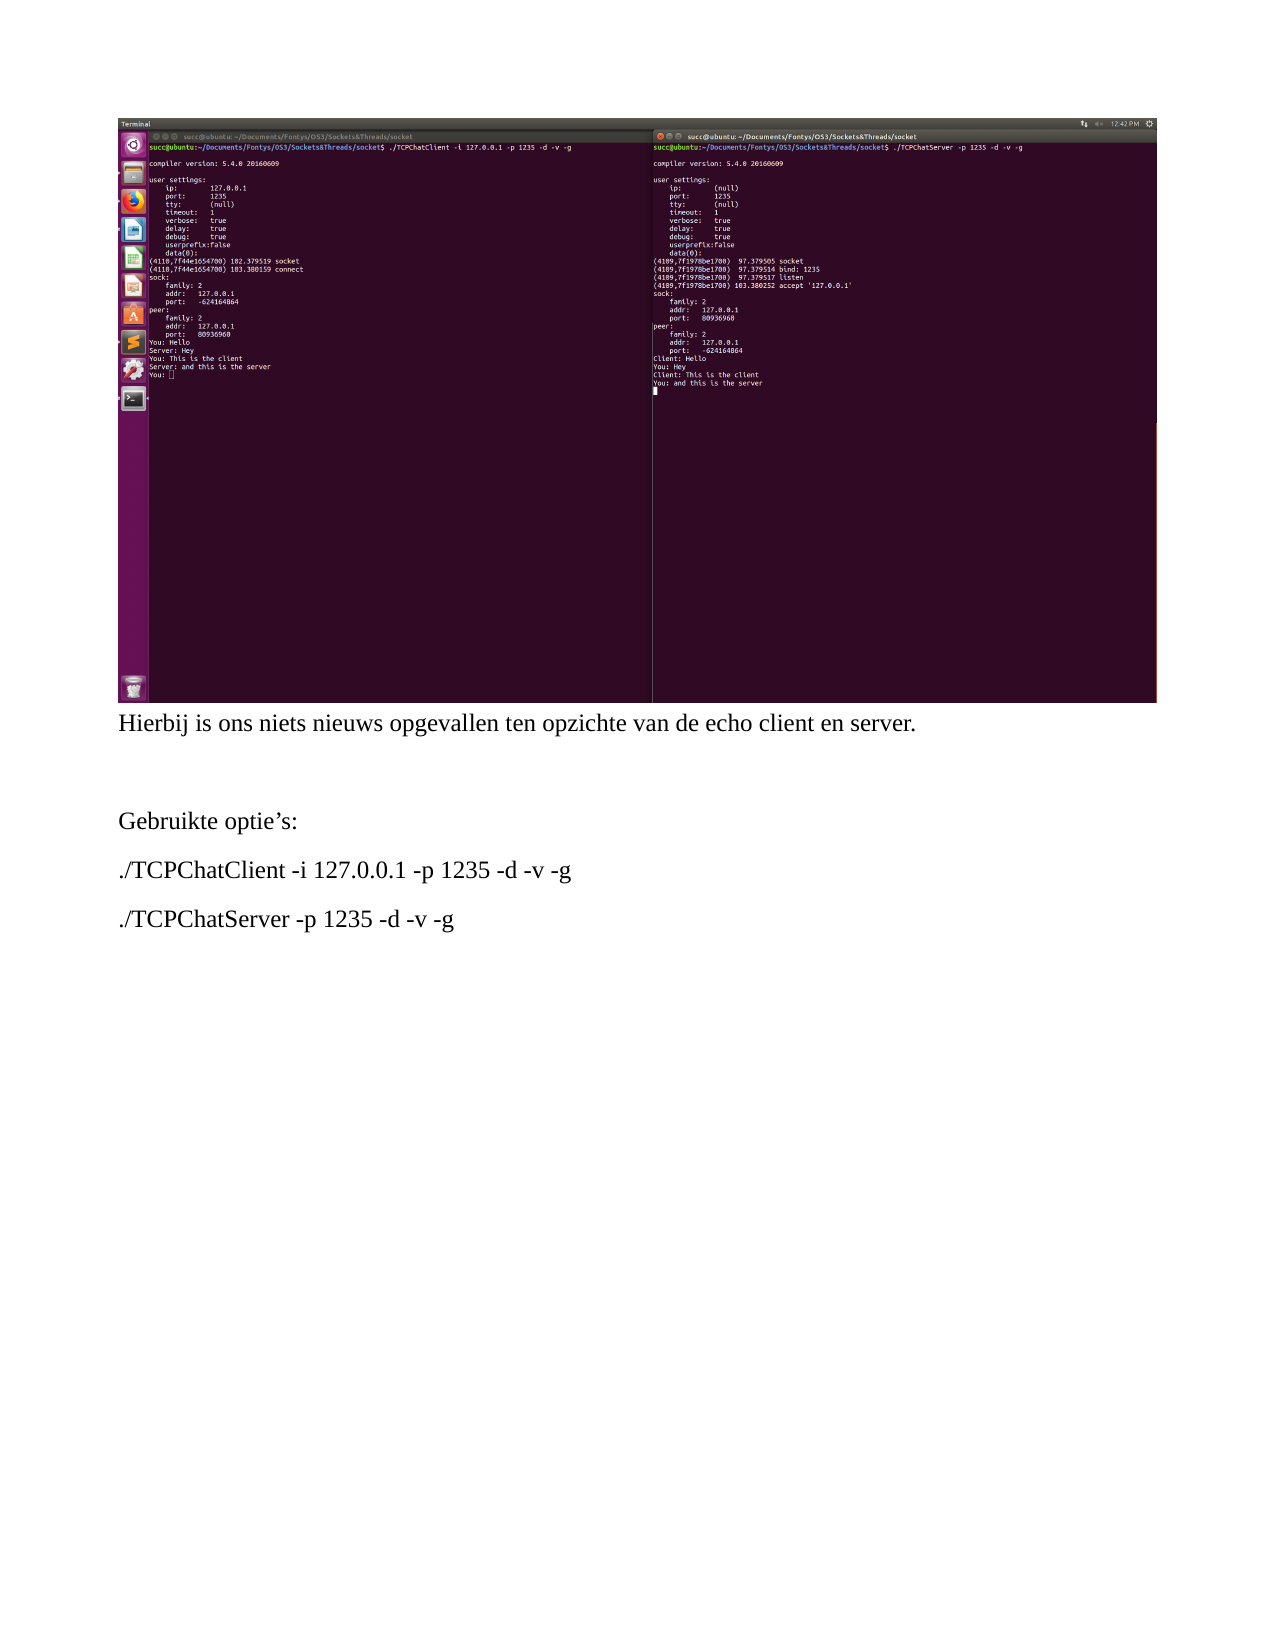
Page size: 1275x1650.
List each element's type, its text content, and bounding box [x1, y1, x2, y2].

text Gebruikte optie’s: [118, 806, 1157, 835]
text ./TCPChatServer -p 1235 -d -v -g [118, 904, 1157, 933]
picture [118, 118, 1157, 703]
text Hierbij is ons niets nieuws opgevallen ten opzichte van de echo client en server. [118, 703, 1157, 737]
text ./TCPChatClient -i 127.0.0.1 -p 1235 -d -v -g [118, 855, 1157, 884]
